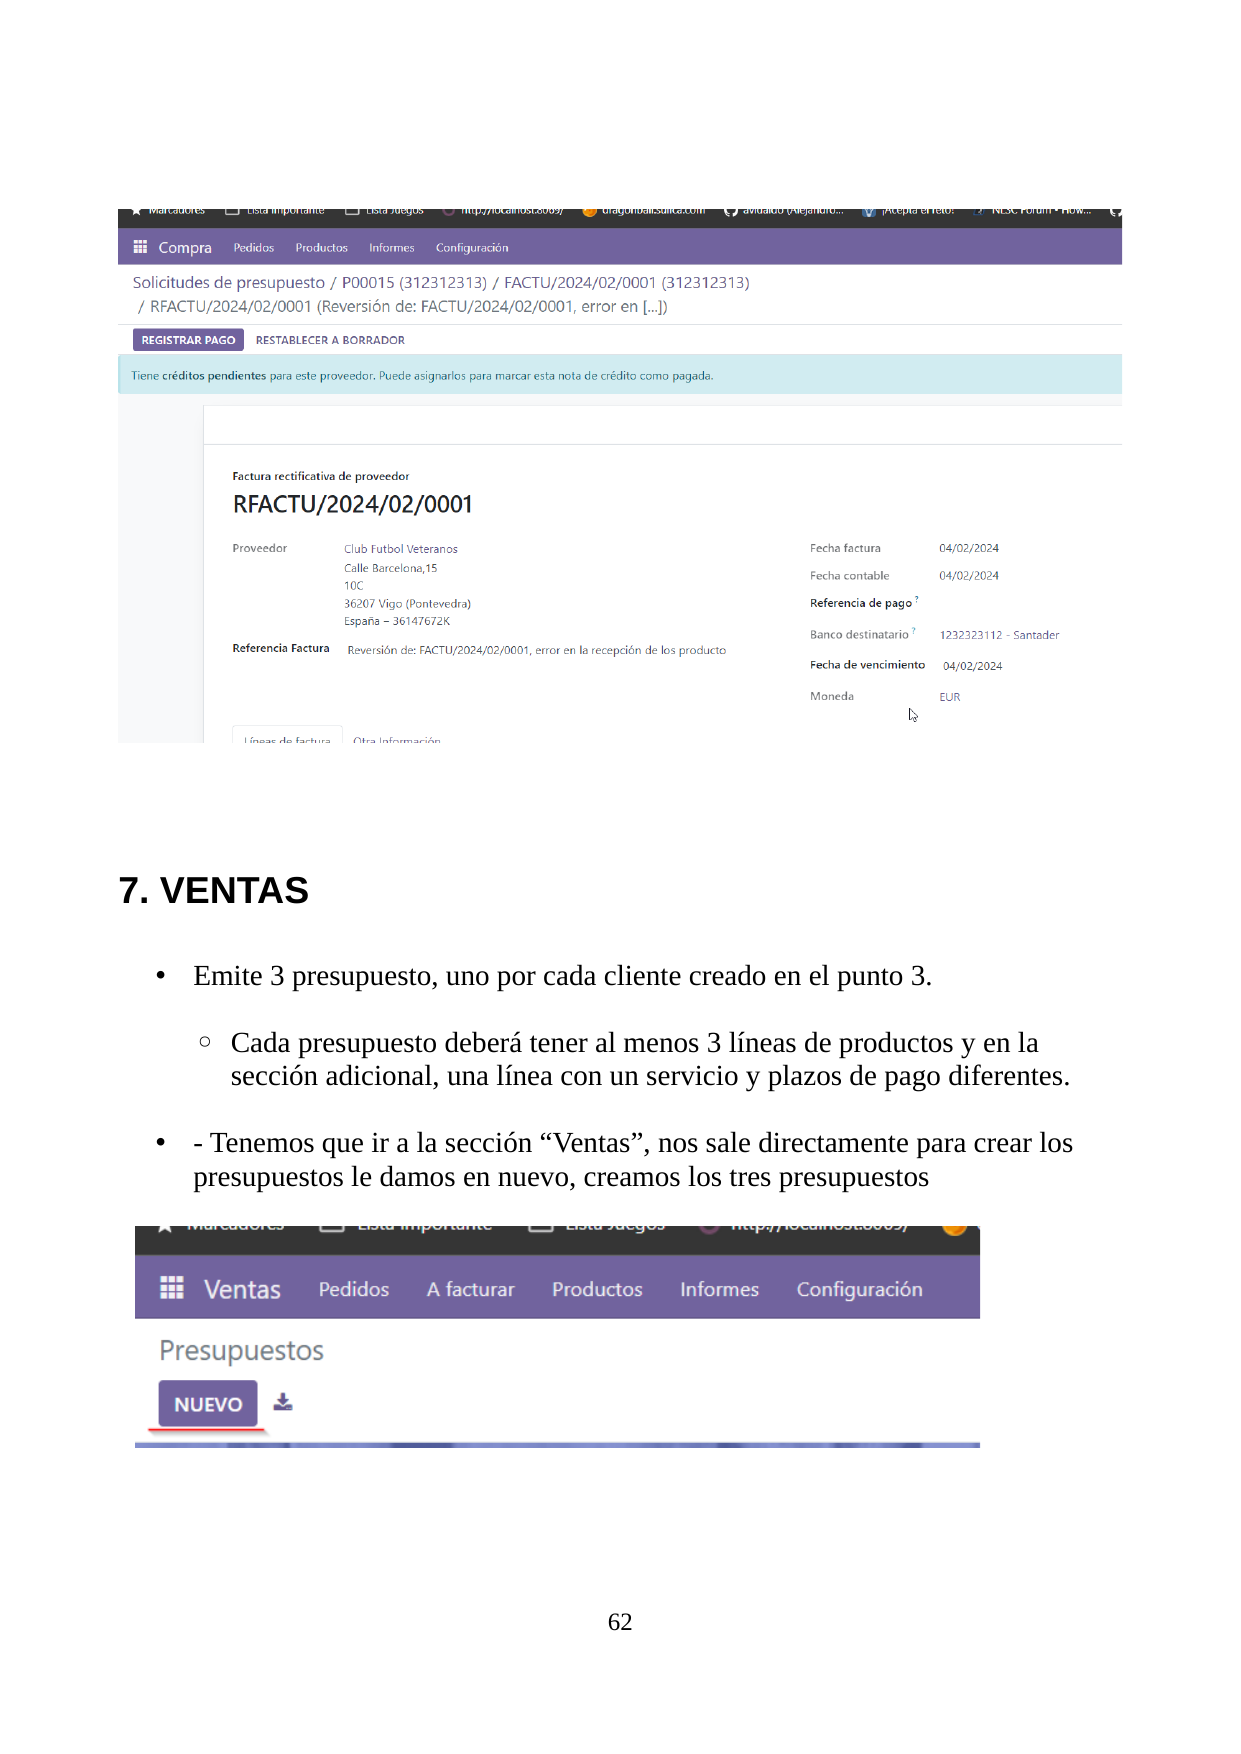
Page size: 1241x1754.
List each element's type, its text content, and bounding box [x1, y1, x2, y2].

list sección adicional, una línea con un servicio y plazos de pago diferentes. [193, 1058, 1122, 1092]
picture [118, 209, 1123, 743]
list Cada presupuesto deberá tener al menos 3 líneas de productos y en la [193, 1025, 1122, 1058]
subtitle 7. VENTAS [118, 868, 1122, 912]
picture [135, 1226, 980, 1448]
list - Tenemos que ir a la sección “Ventas”, nos sale directamente para crear los presupuestos le damos en nuevo, creamos los tres presupuestos [156, 1126, 1122, 1193]
list Emite 3 presupuesto, uno por cada cliente creado en el punto 3. [156, 958, 1122, 991]
